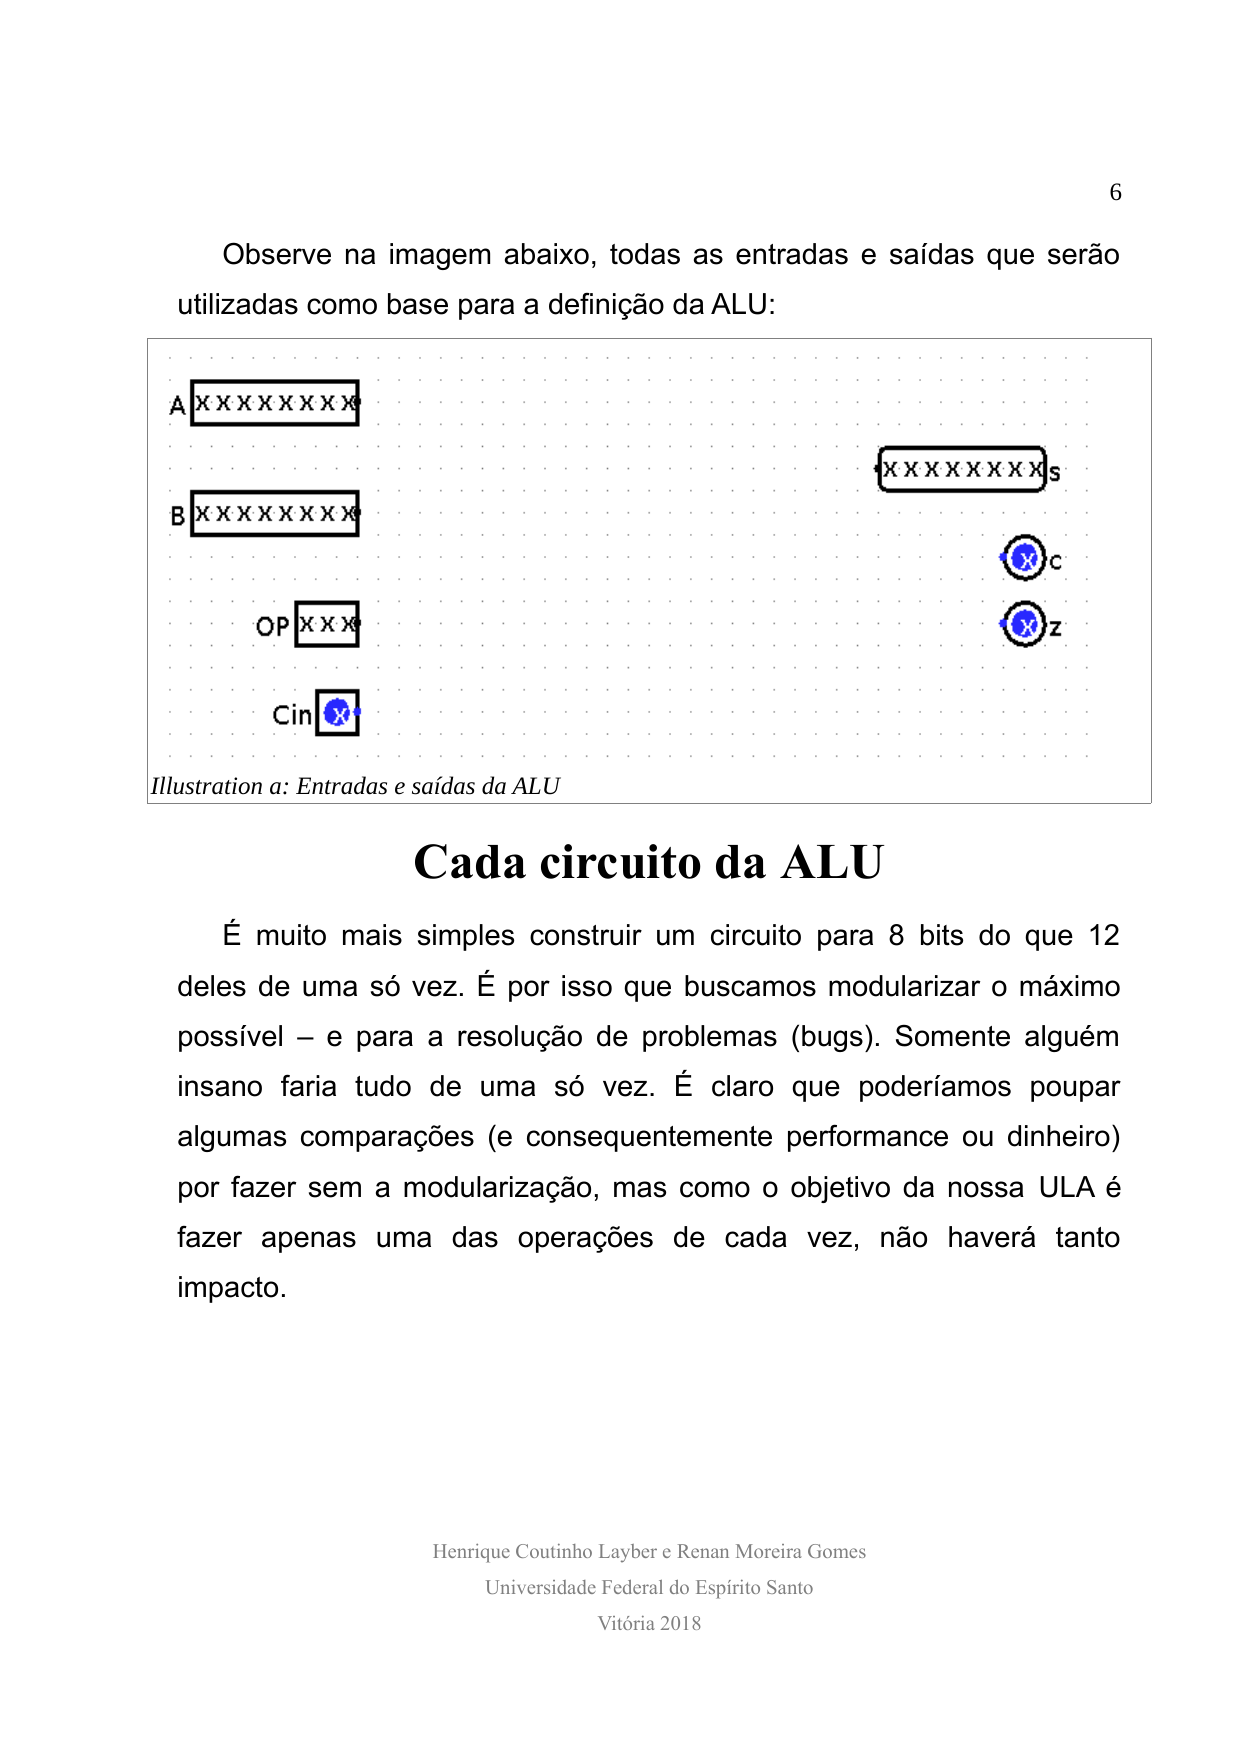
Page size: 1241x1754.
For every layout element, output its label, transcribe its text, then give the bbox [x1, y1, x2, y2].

text Illustration a: Entradas e saídas da ALU [150, 353, 1148, 800]
picture [150, 353, 1096, 766]
text É muito mais simples construir um circuito para 8 bits do que 12 deles de uma só vez. É por isso que buscamos modularizar o máximo possível – e para a resolução de problemas (bugs). Somente alguém insano faria tudo de uma só vez. É claro que poderíamos poupar algumas comparações (e consequentemente performance ou dinheiro) por fazer sem a modularização, mas como o objetivo da nossa ULA é fazer apenas uma das operações de cada vez, não haverá tanto impacto. [177, 918, 1122, 1304]
text [148, 339, 1151, 803]
text Cada circuito da ALU [177, 804, 1122, 889]
text Observe na imagem abaixo, todas as entradas e saídas que serão utilizadas como base para a definição da ALU: [177, 237, 1122, 321]
